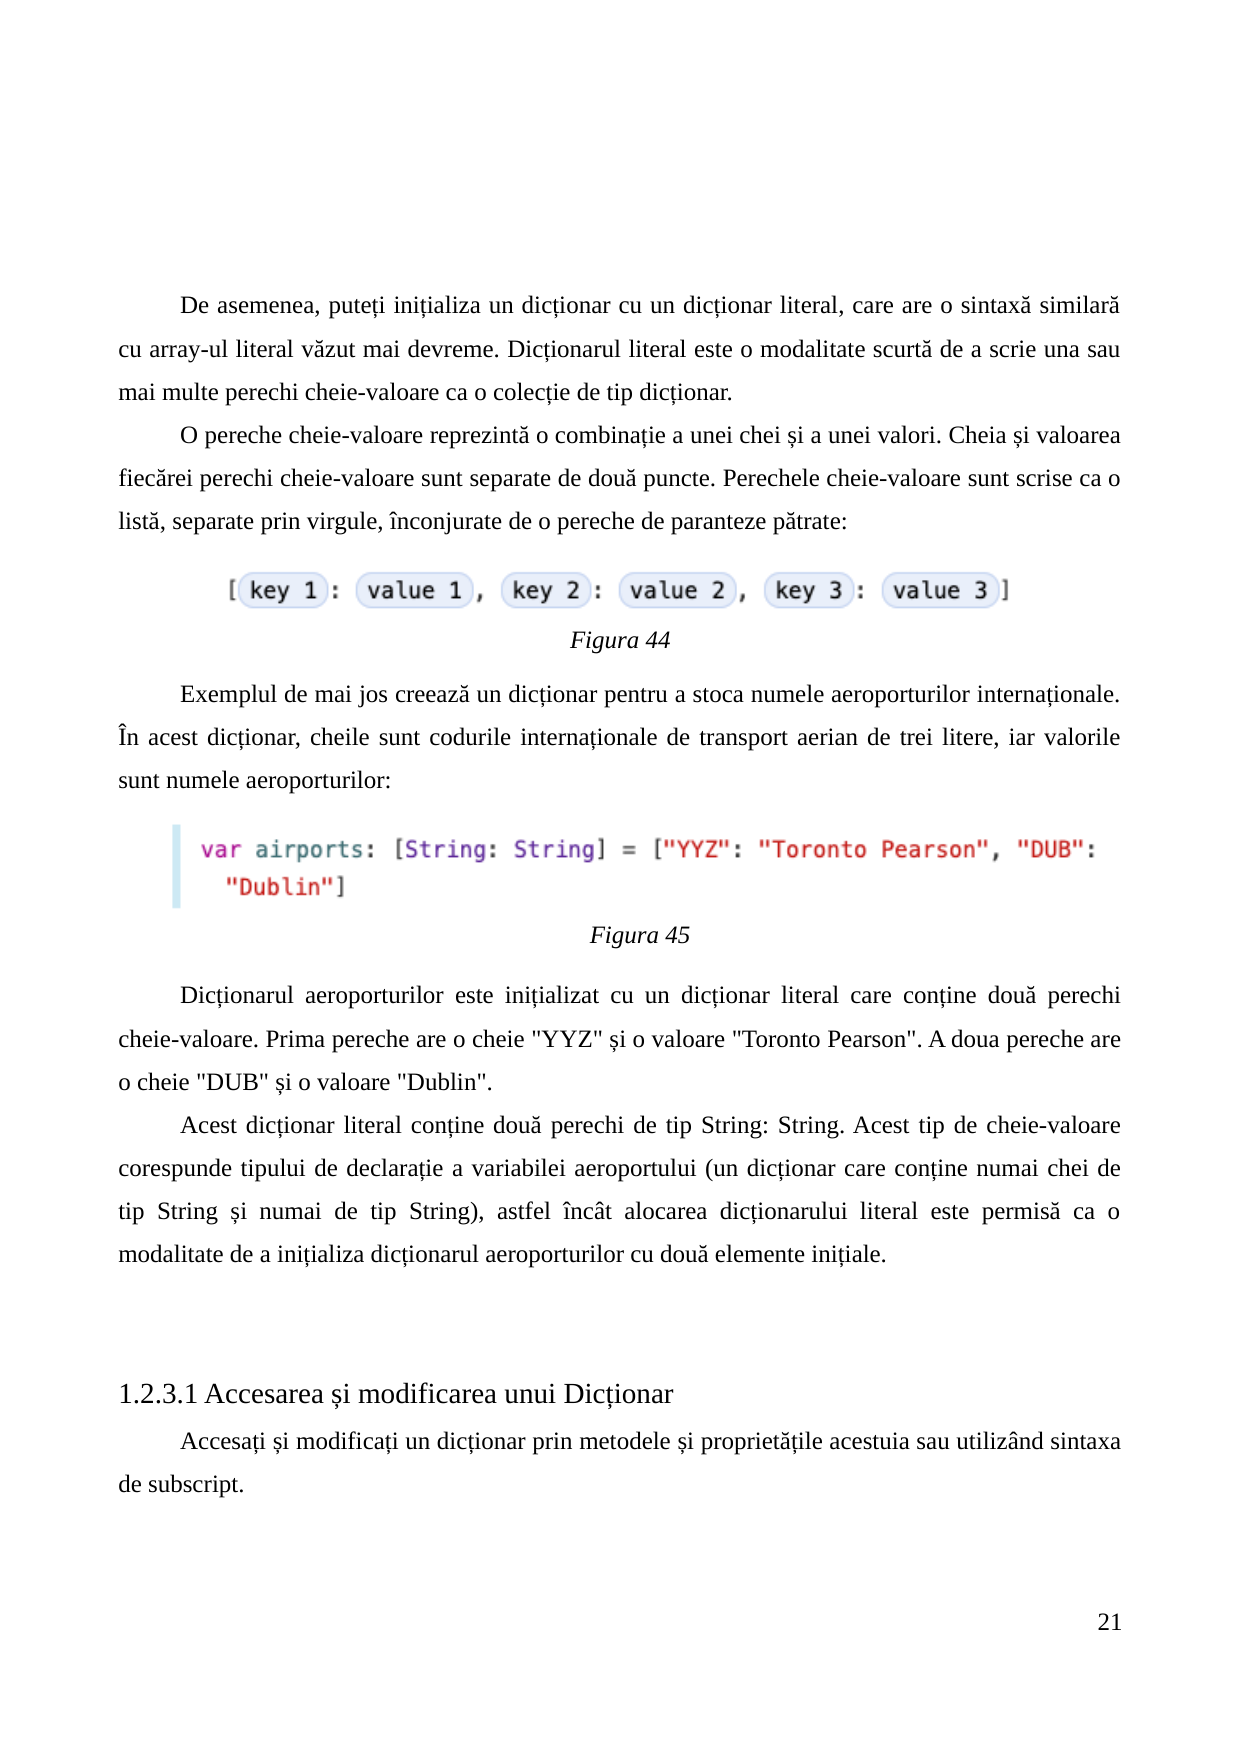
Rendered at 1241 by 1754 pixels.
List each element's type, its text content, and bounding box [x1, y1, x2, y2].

subtitle 1.2.3.1 Accesarea și modificarea unui Dicționar [118, 1376, 1122, 1409]
text De asemenea, puteți inițializa un dicționar cu un dicționar literal, care are o sintaxă similară cu array-ul literal văzut mai devreme. Dicționarul literal este o modalitate scurtă de a scrie una sau mai multe perechi cheie-valoare ca o colecție de tip dicționar. [118, 291, 1122, 406]
text Dicționarul aeroporturilor este inițializat cu un dicționar literal care conține două perechi cheie-valoare. Prima pereche are o cheie "YYZ" și o valoare "Toronto Pearson". A doua pereche are o cheie "DUB" și o valoare "Dublin". [118, 981, 1122, 1096]
picture [163, 820, 1117, 915]
text Figura 45 [163, 915, 1117, 948]
picture [219, 562, 1021, 620]
text Figura 44 [219, 620, 1021, 654]
text Accesați și modificați un dicționar prin metodele și proprietățile acestuia sau utilizând sintaxa de subscript. [118, 1426, 1122, 1498]
text O pereche cheie-valoare reprezintă o combinație a unei chei și a unei valori. Cheia și valoarea fiecărei perechi cheie-valoare sunt separate de două puncte. Perechele cheie-valoare sunt scrise ca o listă, separate prin virgule, înconjurate de o pereche de paranteze pătrate: [118, 420, 1122, 535]
text Acest dicționar literal conține două perechi de tip String: String. Acest tip de cheie-valoare corespunde tipului de declarație a variabilei aeroportului (un dicționar care conține numai chei de tip String și numai de tip String), astfel încât alocarea dicționarului literal este permisă ca o modalitate de a inițializa dicționarul aeroporturilor cu două elemente inițiale. [118, 1110, 1122, 1268]
text Exemplul de mai jos creează un dicționar pentru a stoca numele aeroporturilor internaționale. În acest dicționar, cheile sunt codurile internaționale de transport aerian de trei litere, iar valorile sunt numele aeroporturilor: [118, 679, 1122, 794]
